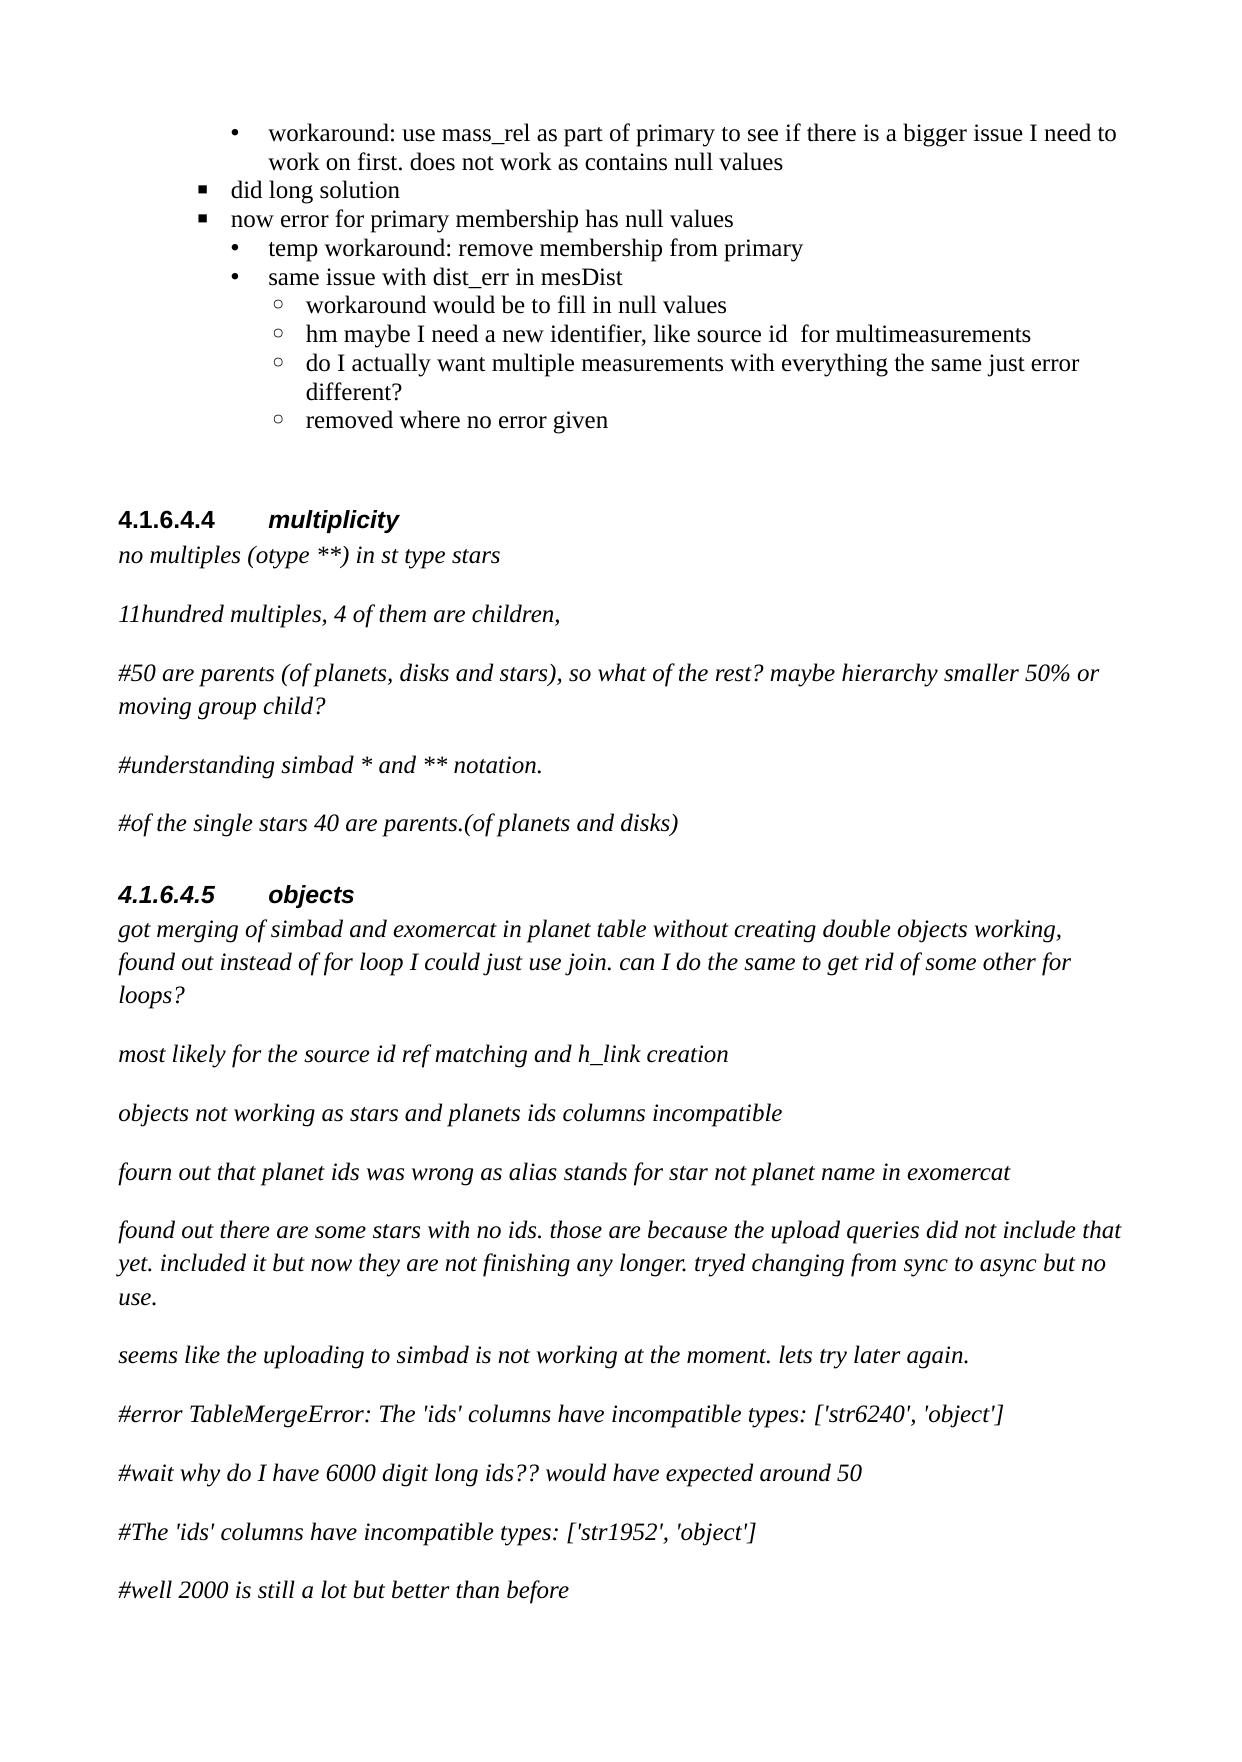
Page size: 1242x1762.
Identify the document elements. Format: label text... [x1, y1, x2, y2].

subtitle objects [118, 880, 1124, 908]
text #well 2000 is still a lot but better than before [118, 1575, 1124, 1604]
list same issue with dist_err in mesDist [231, 262, 1124, 291]
list workaround would be to fill in null values [268, 291, 1124, 319]
list removed where no error given [268, 406, 1124, 434]
text #The 'ids' columns have incompatible types: ['str1952', 'object'] [118, 1517, 1124, 1545]
text seems like the uploading to simbad is not working at the moment. lets try later again. [118, 1340, 1124, 1369]
list now error for primary membership has null values [193, 204, 1124, 233]
list temp workaround: remove membership from primary [231, 233, 1124, 262]
text #error TableMergeError: The 'ids' columns have incompatible types: ['str6240', 'object'] [118, 1399, 1124, 1428]
text objects not working as stars and planets ids columns incompatible [118, 1098, 1124, 1127]
text #50 are parents (of planets, disks and stars), so what of the rest? maybe hierarchy smaller 50% or moving group child? [118, 658, 1124, 720]
list hm maybe I need a new identifier, like source id for multimeasurements [268, 319, 1124, 348]
subtitle multiplicity [118, 506, 1124, 534]
list did long solution [193, 176, 1124, 204]
text #of the single stars 40 are parents.(of planets and disks) [118, 808, 1124, 837]
text found out there are some stars with no ids. those are because the upload queries did not include that yet. included it but now they are not finishing any longer. tryed changing from sync to async but no use. [118, 1216, 1124, 1310]
text most likely for the source id ref matching and h_link creation [118, 1039, 1124, 1068]
text fourn out that planet ids was wrong as alias stands for star not planet name in exomercat [118, 1157, 1124, 1186]
text 11hundred multiples, 4 of them are children, [118, 599, 1124, 628]
text got merging of simbad and exomercat in planet table without creating double objects working, found out instead of for loop I could just use join. can I do the same to get rid of some other for loops? [118, 914, 1124, 1009]
list workaround: use mass_rel as part of primary to see if there is a bigger issue I need to work on first. does not work as contains null values [231, 118, 1124, 176]
text no multiples (otype **) in st type stars [118, 540, 1124, 569]
list do I actually want multiple measurements with everything the same just error different? [268, 348, 1124, 406]
text #understanding simbad * and ** notation. [118, 750, 1124, 778]
text #wait why do I have 6000 digit long ids?? would have expected around 50 [118, 1458, 1124, 1487]
